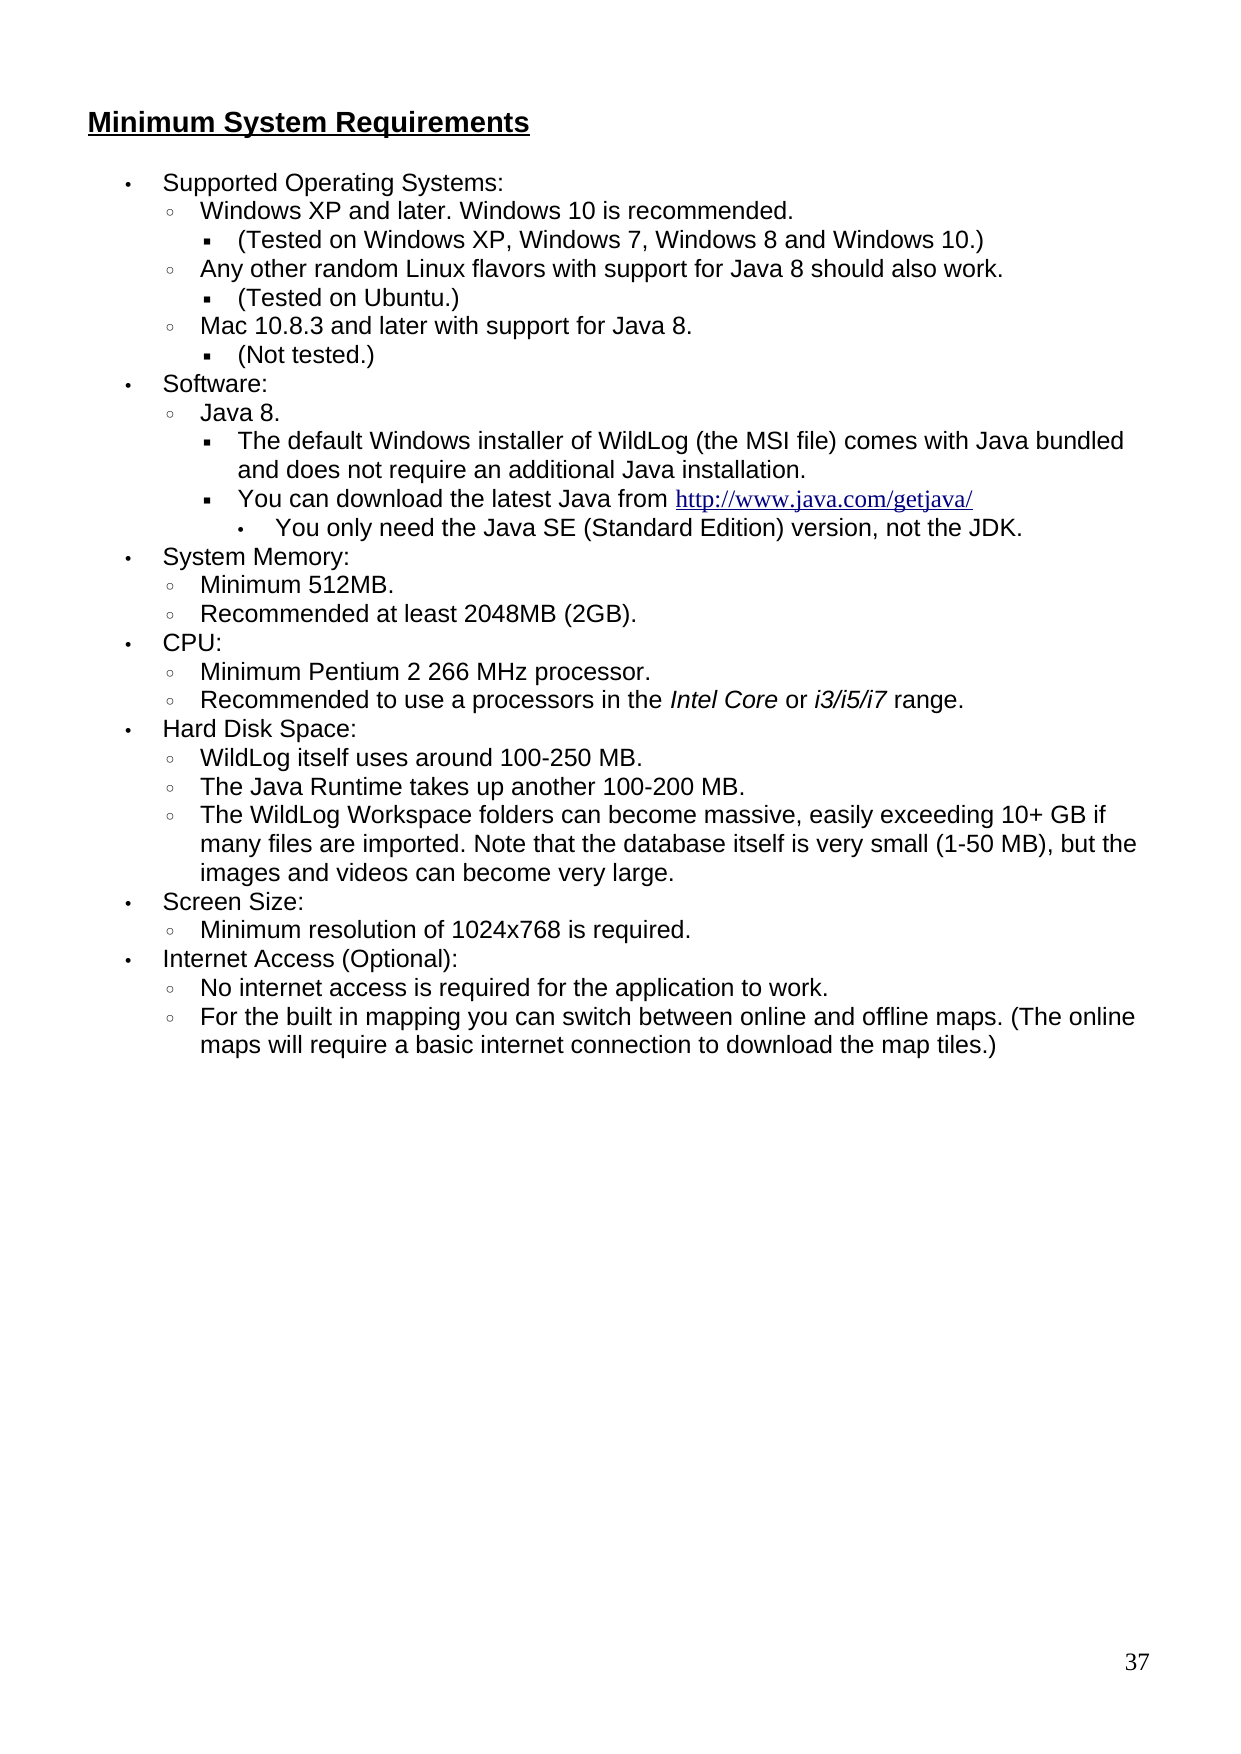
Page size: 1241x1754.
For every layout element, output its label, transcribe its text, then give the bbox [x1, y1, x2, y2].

list The WildLog Workspace folders can become massive, easily exceeding 10+ GB if many files are imported. Note that the database itself is very small (1-50 MB), but the images and videos can become very large. [162, 800, 1149, 886]
list (Not tested.) [200, 340, 1149, 369]
list Minimum resolution of 1024x768 is required. [162, 915, 1149, 944]
list WildLog itself uses around 100-250 MB. [162, 743, 1149, 771]
list You only need the Java SE (Standard Edition) version, not the JDK. [237, 513, 1149, 541]
list (Tested on Windows XP, Windows 7, Windows 8 and Windows 10.) [200, 225, 1149, 254]
list Hard Disk Space: [125, 714, 1149, 743]
list The default Windows installer of WildLog (the MSI file) comes with Java bundled and does not require an additional Java installation. [200, 426, 1149, 484]
list The Java Runtime takes up another 100-200 MB. [162, 771, 1149, 800]
list CPU: [125, 628, 1149, 656]
list Minimum 512MB. [162, 570, 1149, 599]
list (Tested on Ubuntu.) [200, 283, 1149, 311]
list Any other random Linux flavors with support for Java 8 should also work. [162, 254, 1149, 283]
list System Memory: [125, 541, 1149, 570]
list Software: [125, 369, 1149, 398]
list For the built in mapping you can switch between online and offline maps. (The online maps will require a basic internet connection to download the map tiles.) [162, 1001, 1149, 1059]
list Mac 10.8.3 and later with support for Java 8. [162, 311, 1149, 340]
list Internet Access (Optional): [125, 944, 1149, 973]
list Recommended to use a processors in the Intel Core or i3/i5/i7 range. [162, 685, 1149, 714]
list Screen Size: [125, 886, 1149, 915]
list You can download the latest Java from http://www.java.com/getjava/ [200, 484, 1149, 513]
list Supported Operating Systems: [125, 168, 1149, 196]
list Recommended at least 2048MB (2GB). [162, 599, 1149, 628]
list Java 8. [162, 398, 1149, 426]
list Minimum Pentium 2 266 MHz processor. [162, 656, 1149, 685]
subtitle Minimum System Requirements [87, 105, 1149, 139]
list No internet access is required for the application to work. [162, 973, 1149, 1001]
list Windows XP and later. Windows 10 is recommended. [162, 196, 1149, 225]
